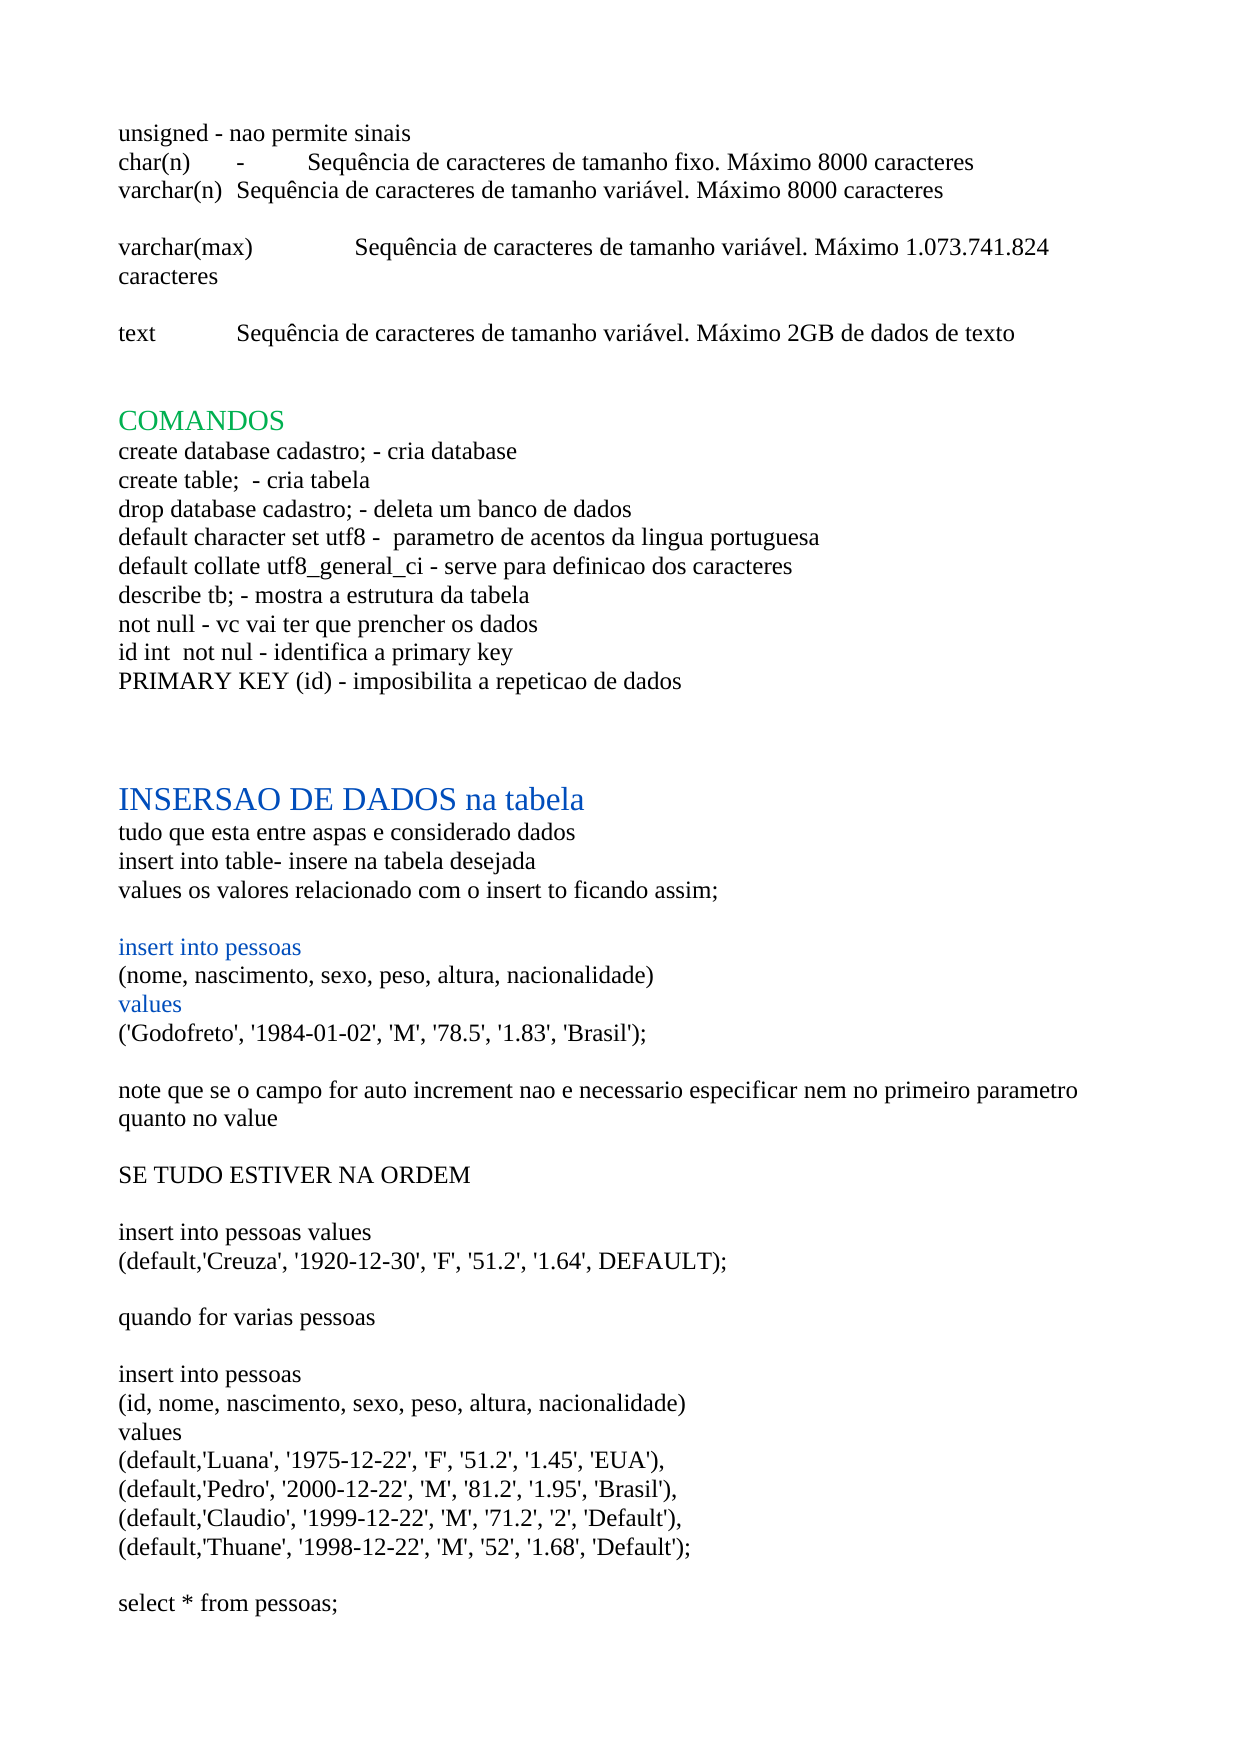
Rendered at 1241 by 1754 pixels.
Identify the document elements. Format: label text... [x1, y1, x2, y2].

text (nome, nascimento, sexo, peso, altura, nacionalidade) [118, 960, 1122, 989]
text COMANDOS [118, 403, 1122, 436]
text default character set utf8 - parametro de acentos da lingua portuguesa [118, 522, 1122, 551]
text PRIMARY KEY (id) - imposibilita a repeticao de dados [118, 666, 1122, 695]
text id int not nul - identifica a primary key [118, 637, 1122, 666]
text note que se o campo for auto increment nao e necessario especificar nem no primeiro parametro quanto no value [118, 1075, 1122, 1132]
text insert into table- insere na tabela desejada [118, 846, 1122, 875]
text tudo que esta entre aspas e considerado dados [118, 817, 1122, 846]
text describe tb; - mostra a estrutura da tabela [118, 580, 1122, 609]
text (default,'Luana', '1975-12-22', 'F', '51.2', '1.45', 'EUA'), [118, 1446, 1122, 1474]
text insert into pessoas [118, 1359, 1122, 1388]
text (default,'Thuane', '1998-12-22', 'M', '52', '1.68', 'Default'); [118, 1532, 1122, 1561]
text INSERSAO DE DADOS na tabela [118, 779, 1122, 817]
text (id, nome, nascimento, sexo, peso, altura, nacionalidade) [118, 1388, 1122, 1417]
text create database cadastro; - cria database [118, 436, 1122, 465]
text insert into pessoas values [118, 1217, 1122, 1246]
text create table; - cria tabela [118, 465, 1122, 494]
text insert into pessoas [118, 932, 1122, 960]
text (default,'Pedro', '2000-12-22', 'M', '81.2', '1.95', 'Brasil'), [118, 1474, 1122, 1503]
text quando for varias pessoas [118, 1302, 1122, 1331]
text drop database cadastro; - deleta um banco de dados [118, 494, 1122, 522]
text select * from pessoas; [118, 1588, 1122, 1617]
text varchar(max) Sequência de caracteres de tamanho variável. Máximo 1.073.741.824 caracteres [118, 232, 1122, 290]
text unsigned - nao permite sinais [118, 118, 1122, 147]
text SE TUDO ESTIVER NA ORDEM [118, 1160, 1122, 1189]
text values os valores relacionado com o insert to ficando assim; [118, 875, 1122, 904]
text not null - vc vai ter que prencher os dados [118, 609, 1122, 637]
text char(n) - Sequência de caracteres de tamanho fixo. Máximo 8000 caracteres [118, 147, 1122, 176]
text text Sequência de caracteres de tamanho variável. Máximo 2GB de dados de texto [118, 318, 1122, 347]
text ('Godofreto', '1984-01-02', 'M', '78.5', '1.83', 'Brasil'); [118, 1018, 1122, 1047]
text values [118, 1417, 1122, 1446]
text default collate utf8_general_ci - serve para definicao dos caracteres [118, 551, 1122, 580]
text varchar(n) Sequência de caracteres de tamanho variável. Máximo 8000 caracteres [118, 176, 1122, 204]
text (default,'Creuza', '1920-12-30', 'F', '51.2', '1.64', DEFAULT); [118, 1246, 1122, 1274]
text (default,'Claudio', '1999-12-22', 'M', '71.2', '2', 'Default'), [118, 1503, 1122, 1532]
text values [118, 989, 1122, 1018]
